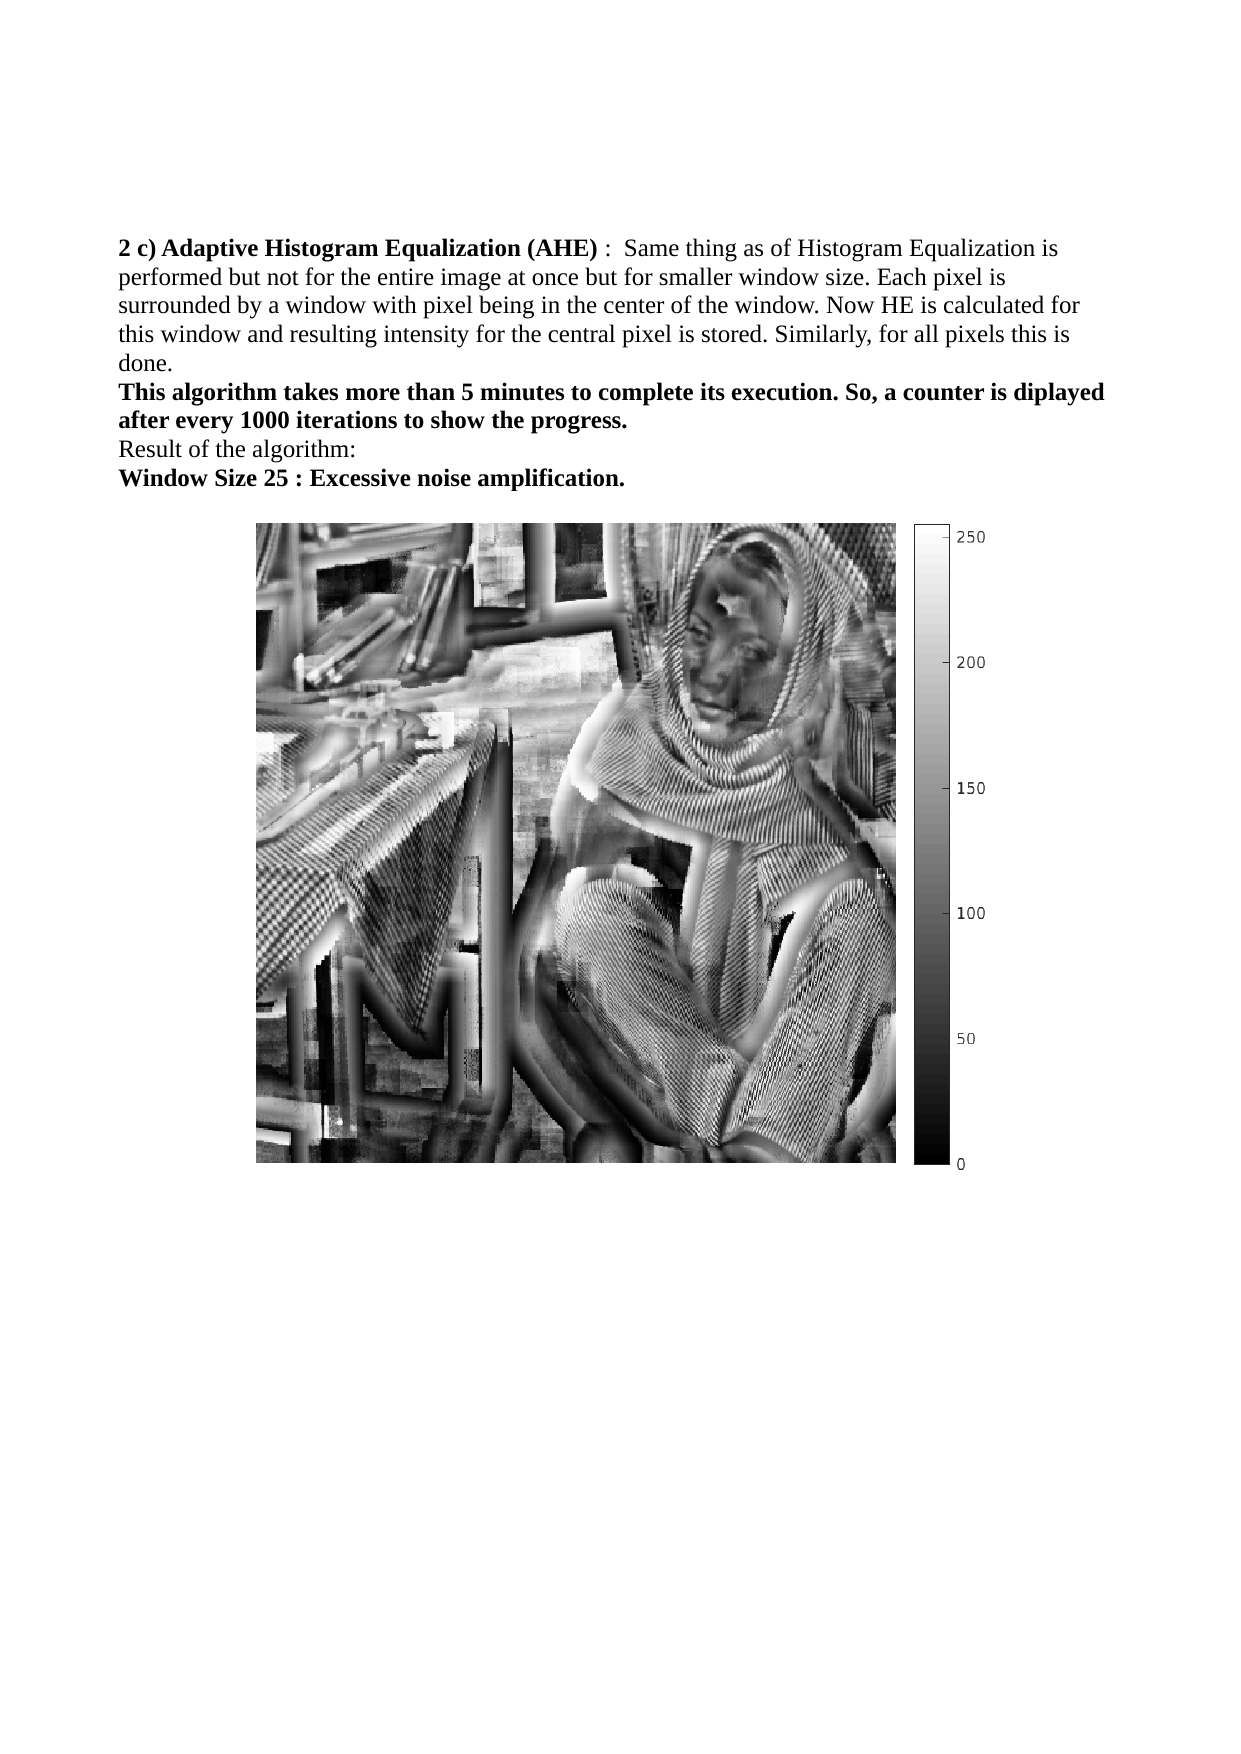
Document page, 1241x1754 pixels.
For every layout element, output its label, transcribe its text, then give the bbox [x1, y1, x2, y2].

text 2 c) Adaptive Histogram Equalization (AHE) : Same thing as of Histogram Equalization is performed but not for the entire image at once but for smaller window size. Each pixel is surrounded by a window with pixel being in the center of the window. Now HE is calculated for this window and resulting intensity for the central pixel is stored. Similarly, for all pixels this is done. [118, 233, 1122, 377]
text Window Size 25 : Excessive noise amplification. [118, 463, 1122, 491]
picture [118, 491, 1123, 1245]
text This algorithm takes more than 5 minutes to complete its execution. So, a counter is diplayed after every 1000 iterations to show the progress. [118, 377, 1122, 434]
text Result of the algorithm: [118, 434, 1122, 463]
